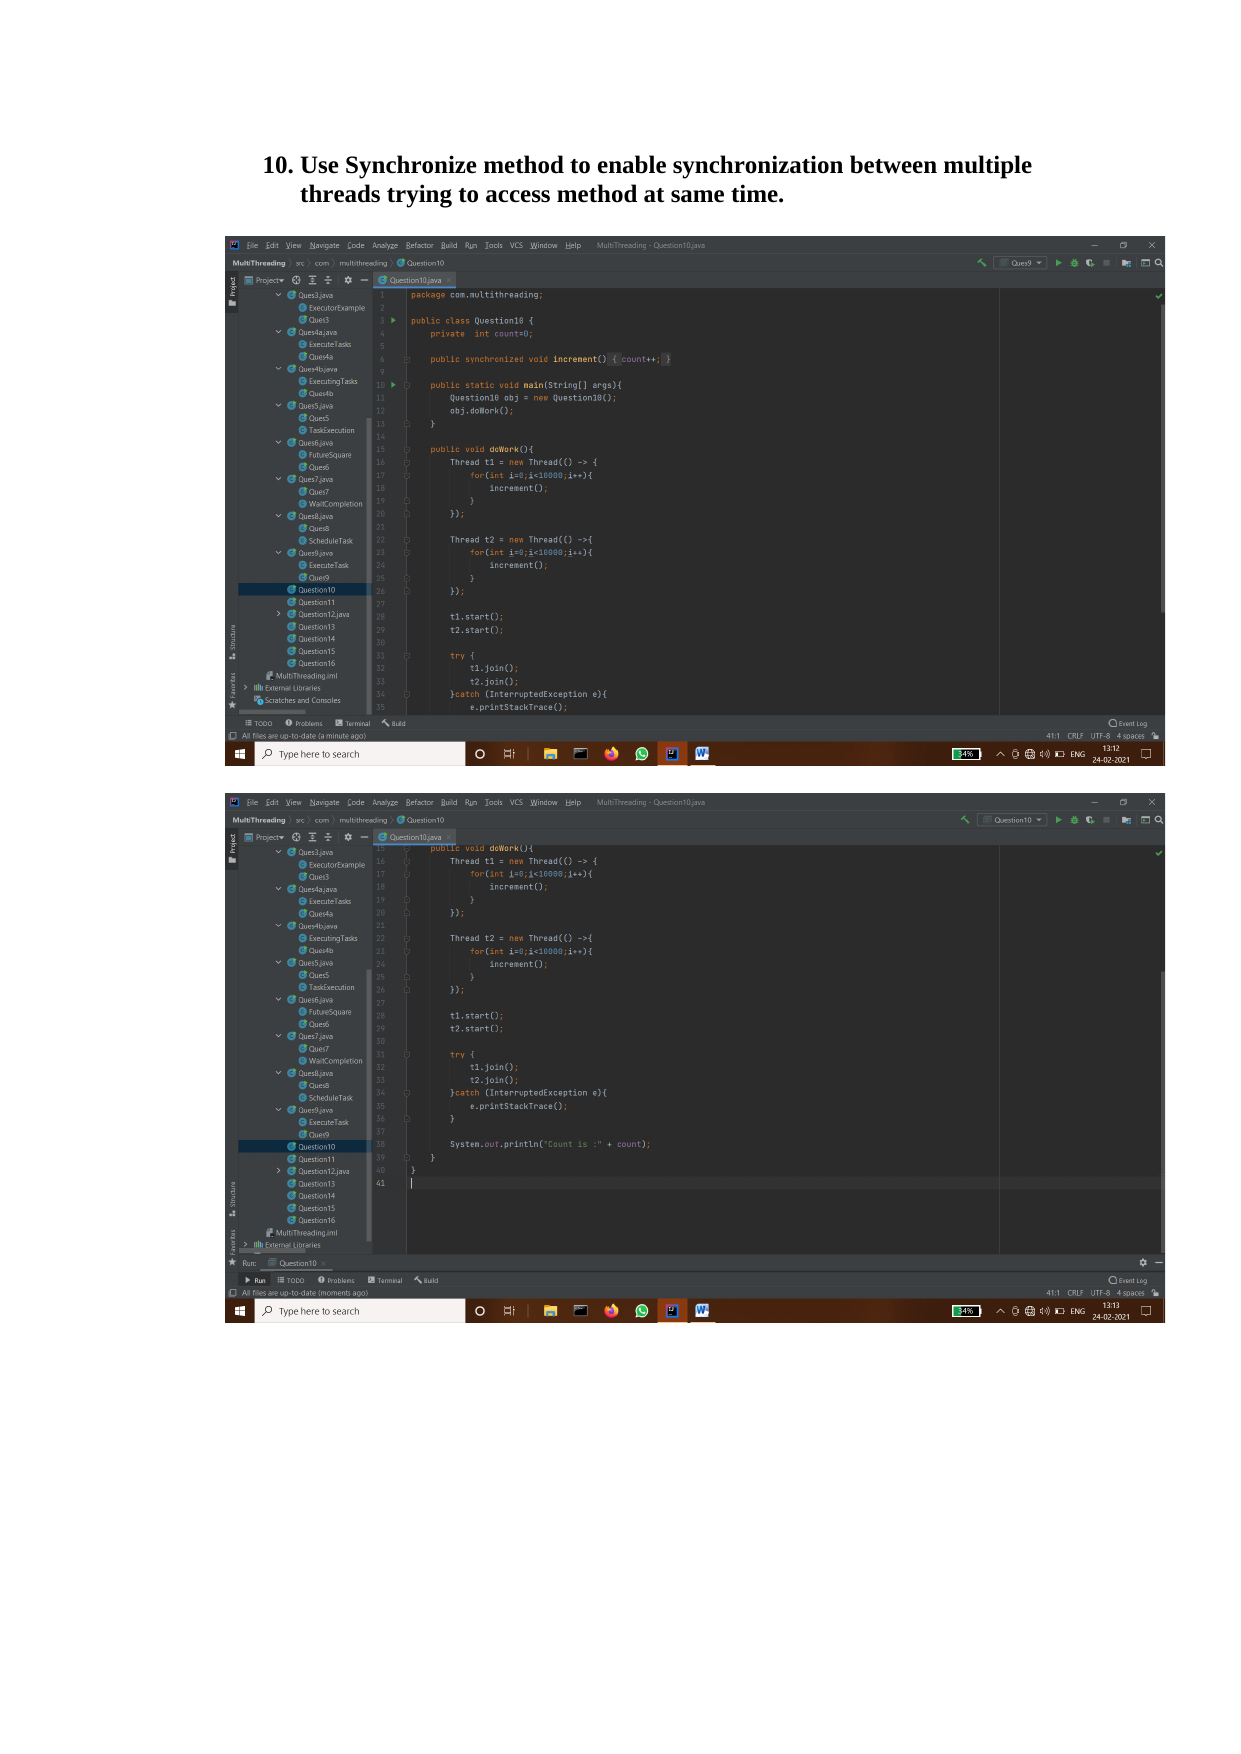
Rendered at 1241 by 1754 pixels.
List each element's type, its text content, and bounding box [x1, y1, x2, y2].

list Use Synchronize method to enable synchronization between multiple threads trying to access method at same time. [262, 150, 1090, 207]
